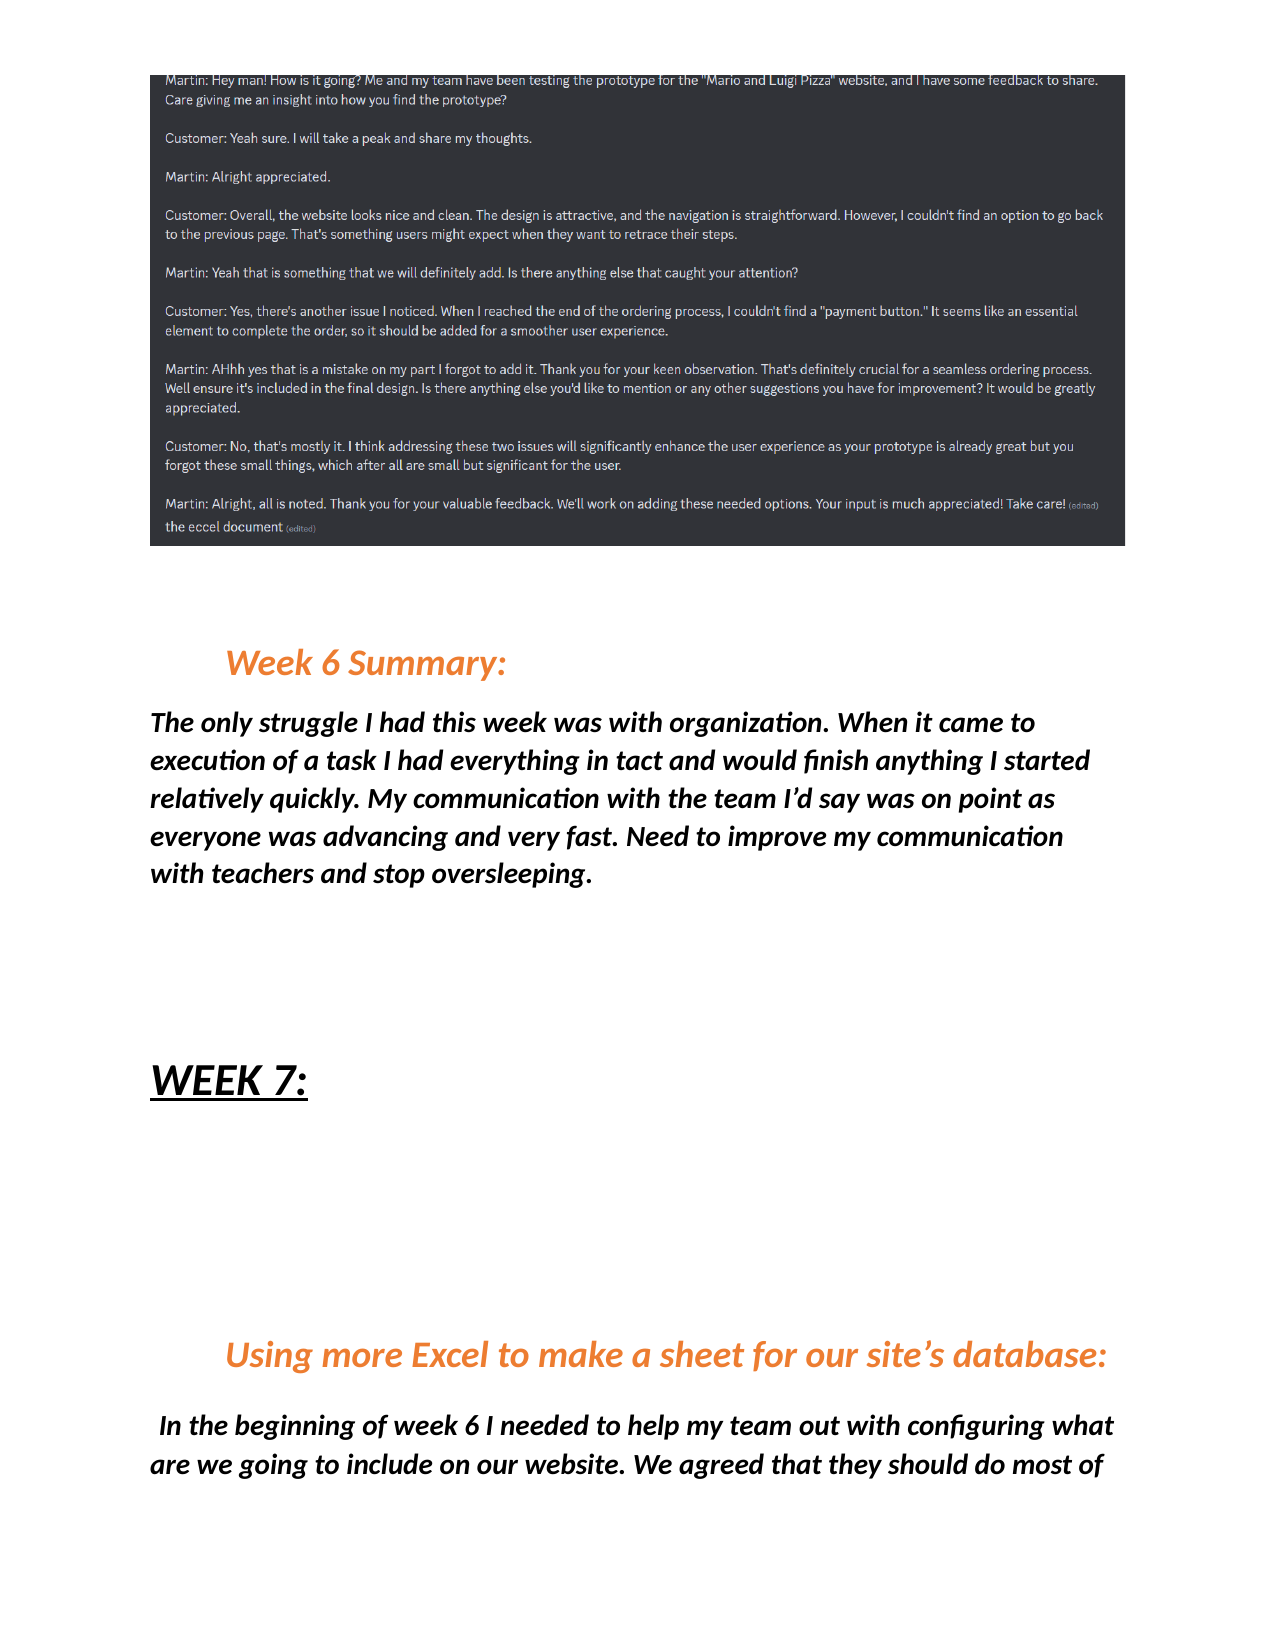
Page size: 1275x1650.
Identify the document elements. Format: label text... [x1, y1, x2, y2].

text The only struggle I had this week was with organization. When it came to execution of a task I had everything in tact and would finish anything I started relatively quickly. My communication with the team I’d say was on point as everyone was advancing and very fast. Need to improve my communication with teachers and stop oversleeping. [150, 704, 1125, 891]
text Week 6 Summary: [150, 639, 1125, 685]
text WEEK 7: [150, 1051, 1125, 1107]
text In the beginning of week 6 I needed to help my team out with configuring what are we going to include on our website. We agreed that they should do most of [150, 1398, 1125, 1482]
text Using more Excel to make a sheet for our site’s database: [150, 1322, 1125, 1378]
